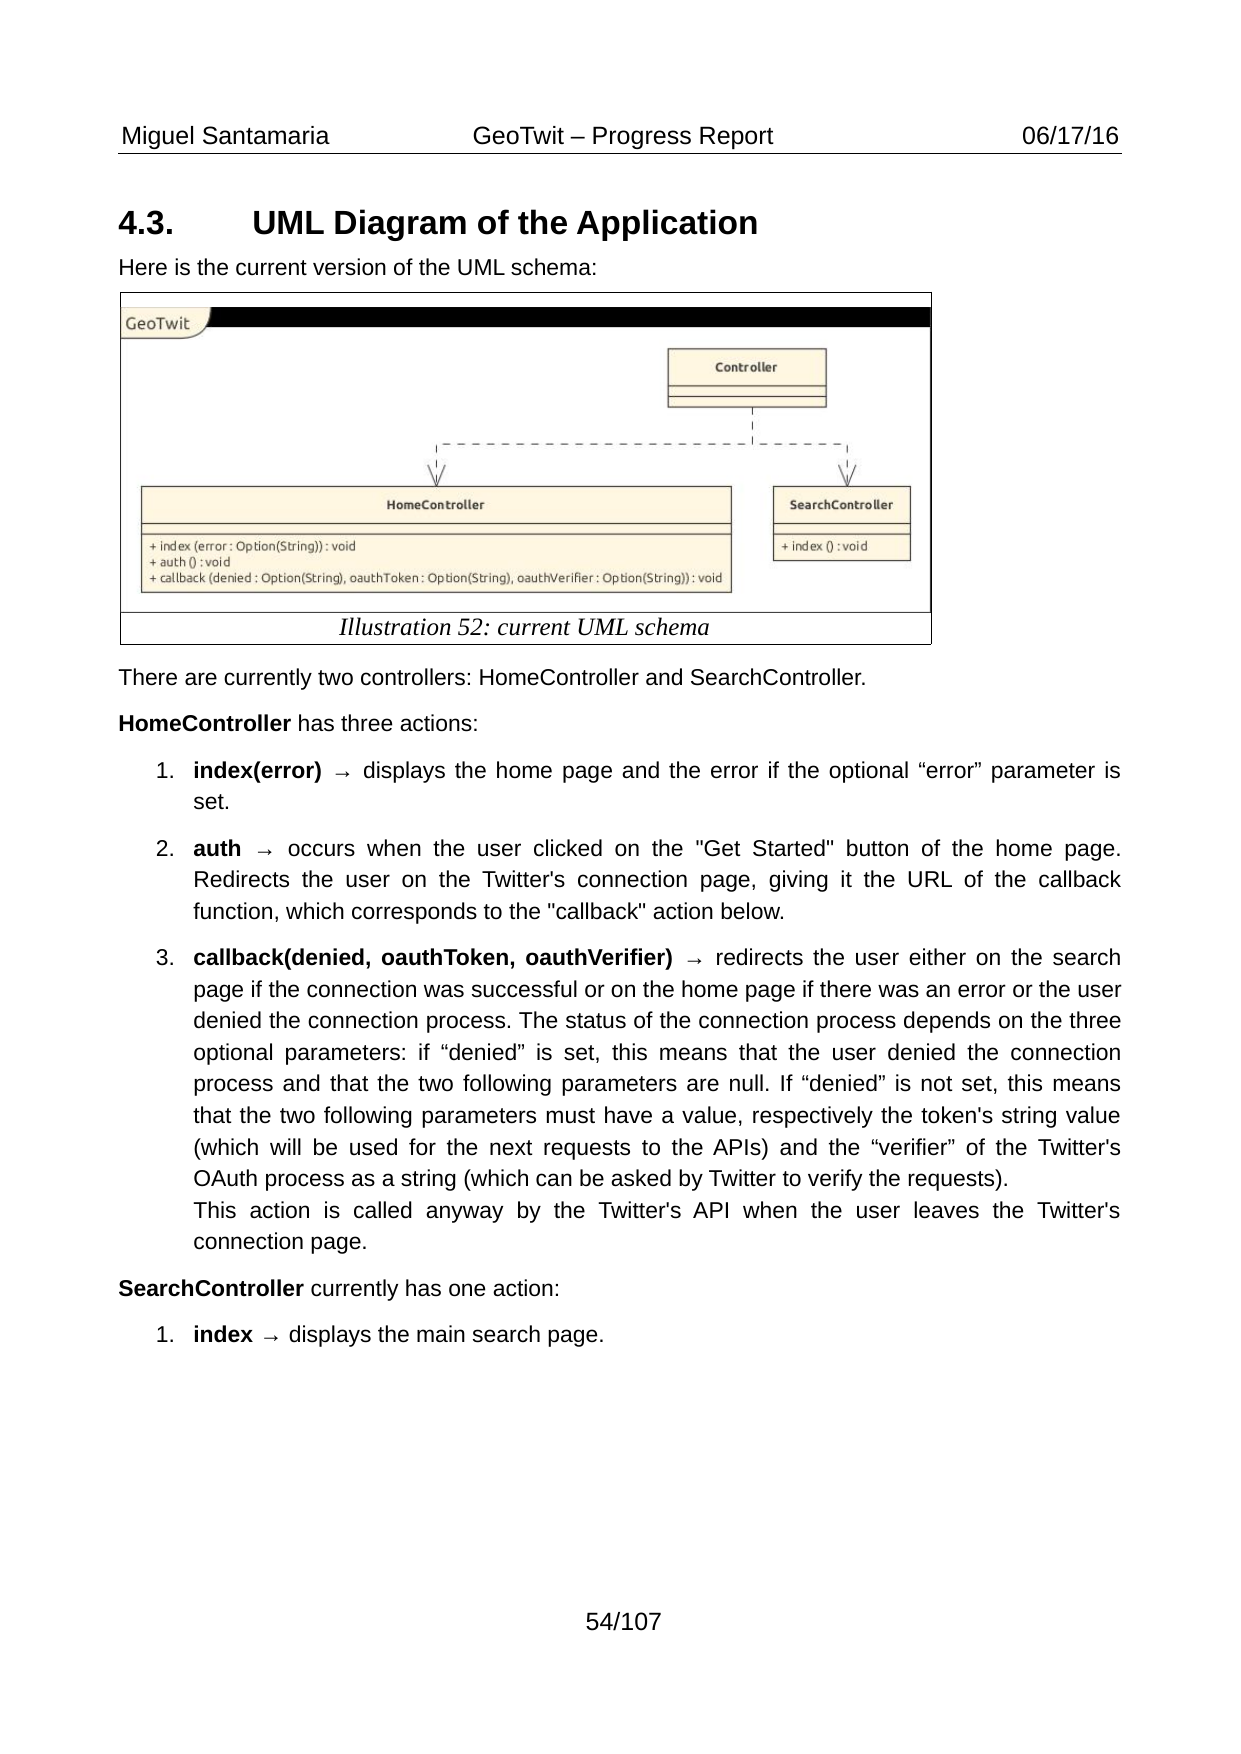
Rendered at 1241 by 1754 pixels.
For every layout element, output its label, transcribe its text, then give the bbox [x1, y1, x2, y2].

text [121, 613, 931, 644]
text [121, 293, 931, 307]
text HomeController has three actions: [118, 710, 1122, 737]
list index(error) → displays the home page and the error if the optional “error” parameter is set. [156, 757, 1122, 815]
list This action is called anyway by the Twitter's API when the user leaves the Twitter's connection page. [156, 1197, 1122, 1254]
list index → displays the main search page. [156, 1321, 1122, 1347]
text Illustration 52: current UML schema [123, 613, 928, 641]
list auth → occurs when the user clicked on the "Get Started" button of the home page. Redirects the user on the Twitter's connection page, giving it the URL of the callback function, which corresponds to the "callback" action below. [156, 835, 1122, 924]
text There are currently two controllers: HomeController and SearchController. [118, 301, 1122, 690]
subtitle UML Diagram of the Application [118, 203, 1122, 242]
text SearchController currently has one action: [118, 1274, 1122, 1301]
list callback(denied, oauthToken, oauthVerifier) → redirects the user either on the search page if the connection was successful or on the home page if there was an error or the user denied the connection process. The status of the connection process depends on the three optional parameters: if “denied” is set, this means that the user denied the connection process and that the two following parameters are null. If “denied” is not set, this means that the two following parameters must have a value, respectively the token's string value (which will be used for the next requests to the APIs) and the “verifier” of the Twitter's OAuth process as a string (which can be asked by Twitter to verify the requests). [156, 944, 1122, 1191]
picture [120, 307, 931, 613]
text Here is the current version of the UML schema: [118, 254, 1122, 281]
